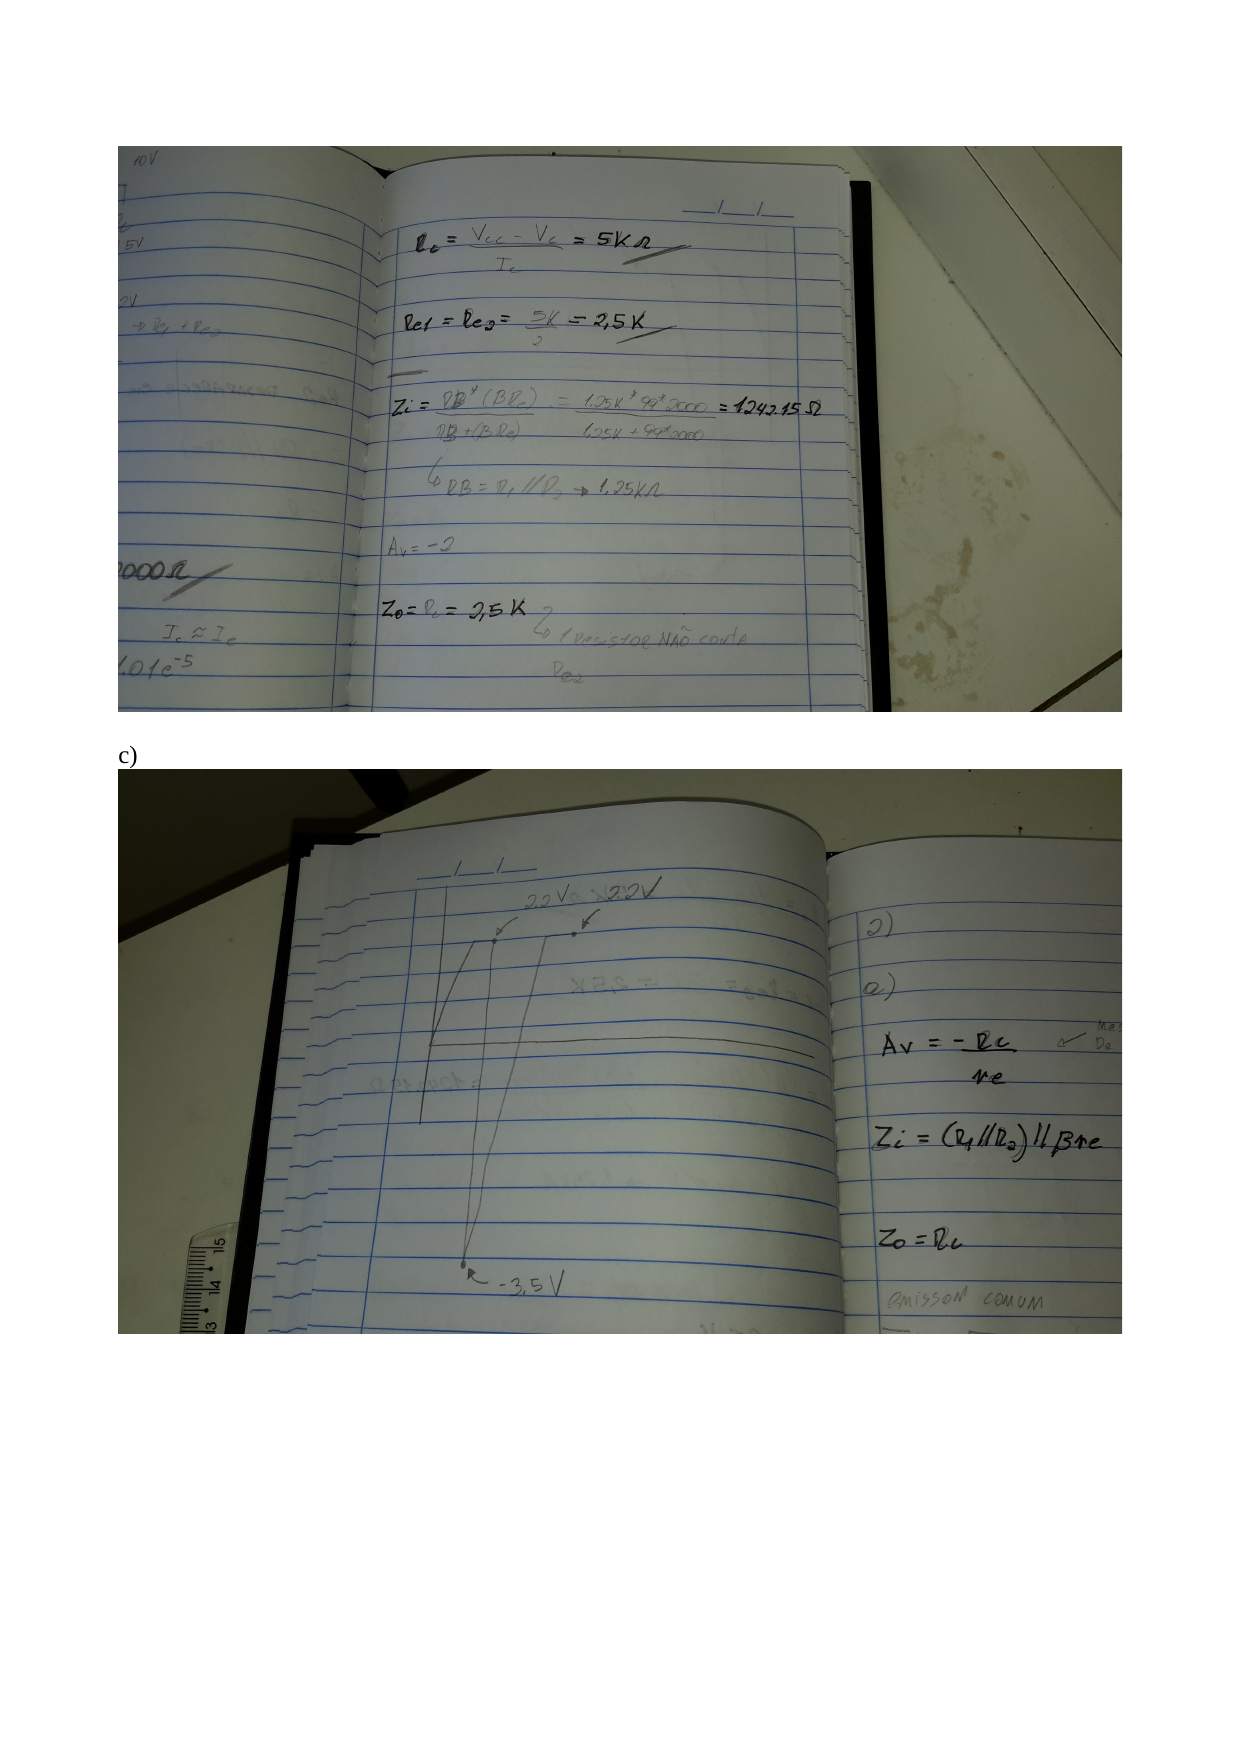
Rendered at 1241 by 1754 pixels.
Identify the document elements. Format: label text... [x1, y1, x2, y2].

text c) [118, 740, 1122, 769]
picture [118, 146, 1123, 712]
picture [118, 769, 1123, 1334]
